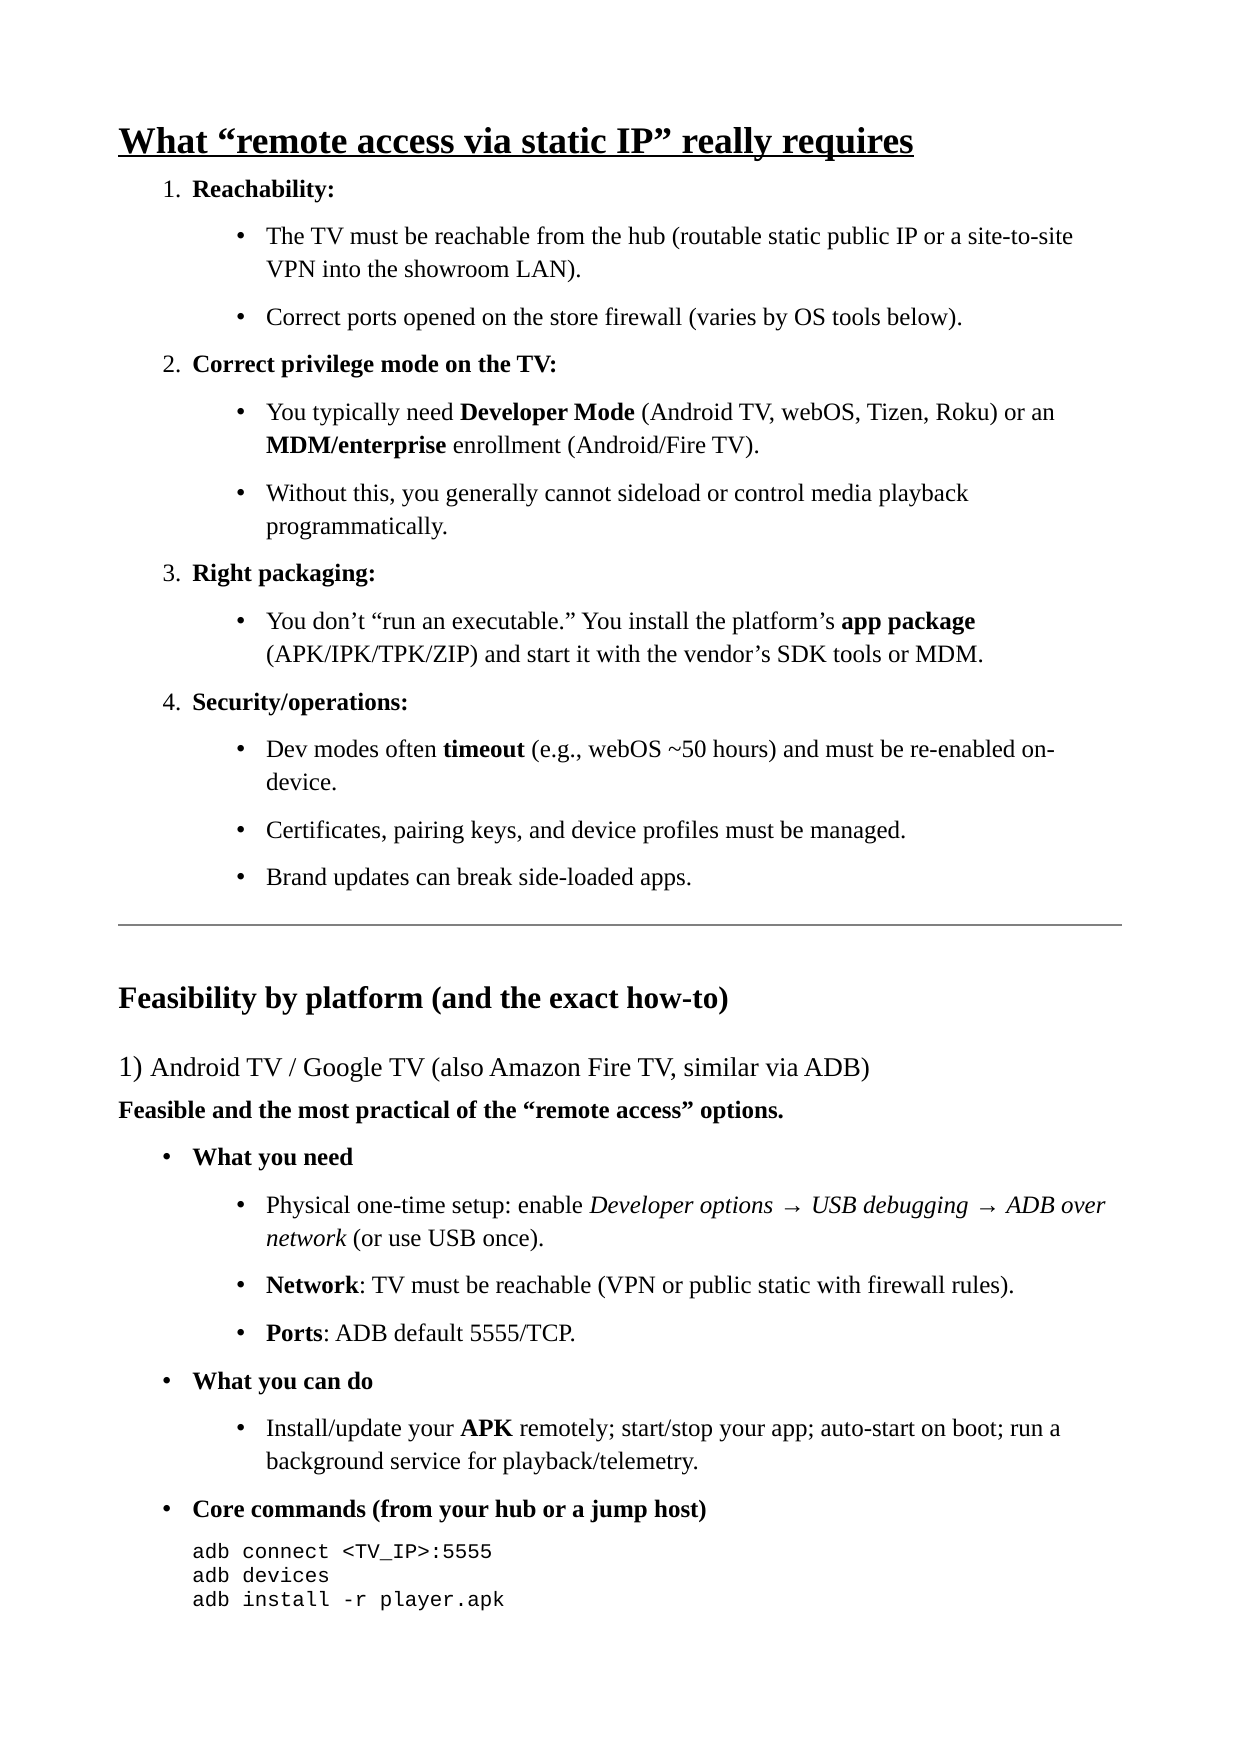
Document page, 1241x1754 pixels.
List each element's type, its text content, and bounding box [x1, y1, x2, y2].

list Correct privilege mode on the TV: [162, 349, 1122, 378]
list What you can do [162, 1366, 1122, 1394]
list Right packaging: [162, 558, 1122, 587]
list adb devices [162, 1565, 1122, 1589]
list Physical one-time setup: enable Developer options → USB debugging → ADB over network (or use USB once). [236, 1190, 1122, 1252]
list adb install -r player.apk [162, 1589, 1122, 1612]
list You typically need Developer Mode (Android TV, webOS, Tizen, Roku) or an MDM/enterprise enrollment (Android/Fire TV). [236, 397, 1122, 459]
list Security/operations: [162, 687, 1122, 715]
list Brand updates can break side-loaded apps. [236, 862, 1122, 891]
list Core commands (from your hub or a jump host) [162, 1494, 1122, 1523]
subtitle Feasibility by platform (and the exact how-to) [118, 979, 1122, 1015]
list Correct ports opened on the store firewall (varies by OS tools below). [236, 302, 1122, 331]
list Without this, you generally cannot sideload or control media playback programmatically. [236, 478, 1122, 539]
list Ports: ADB default 5555/TCP. [236, 1318, 1122, 1347]
list The TV must be reachable from the hub (routable static public IP or a site-to-site VPN into the showroom LAN). [236, 221, 1122, 283]
list Dev modes often timeout (e.g., webOS ~50 hours) and must be re-enabled on-device. [236, 734, 1122, 796]
list You don’t “run an executable.” You install the platform’s app package (APK/IPK/TPK/ZIP) and start it with the vendor’s SDK tools or MDM. [236, 606, 1122, 668]
list Reachability: [162, 174, 1122, 202]
subtitle 1) Android TV / Google TV (also Amazon Fire TV, similar via ADB) [118, 1049, 1122, 1082]
list Certificates, pairing keys, and device profiles must be managed. [236, 815, 1122, 844]
subtitle What “remote access via static IP” really requires [118, 118, 1122, 161]
list adb connect <TV_IP>:5555 [162, 1542, 1122, 1565]
list Install/update your APK remotely; start/stop your app; auto-start on boot; run a background service for playback/telemetry. [236, 1413, 1122, 1475]
text Feasible and the most practical of the “remote access” options. [118, 1095, 1122, 1123]
list What you need [162, 1142, 1122, 1171]
list Network: TV must be reachable (VPN or public static with firewall rules). [236, 1271, 1122, 1299]
